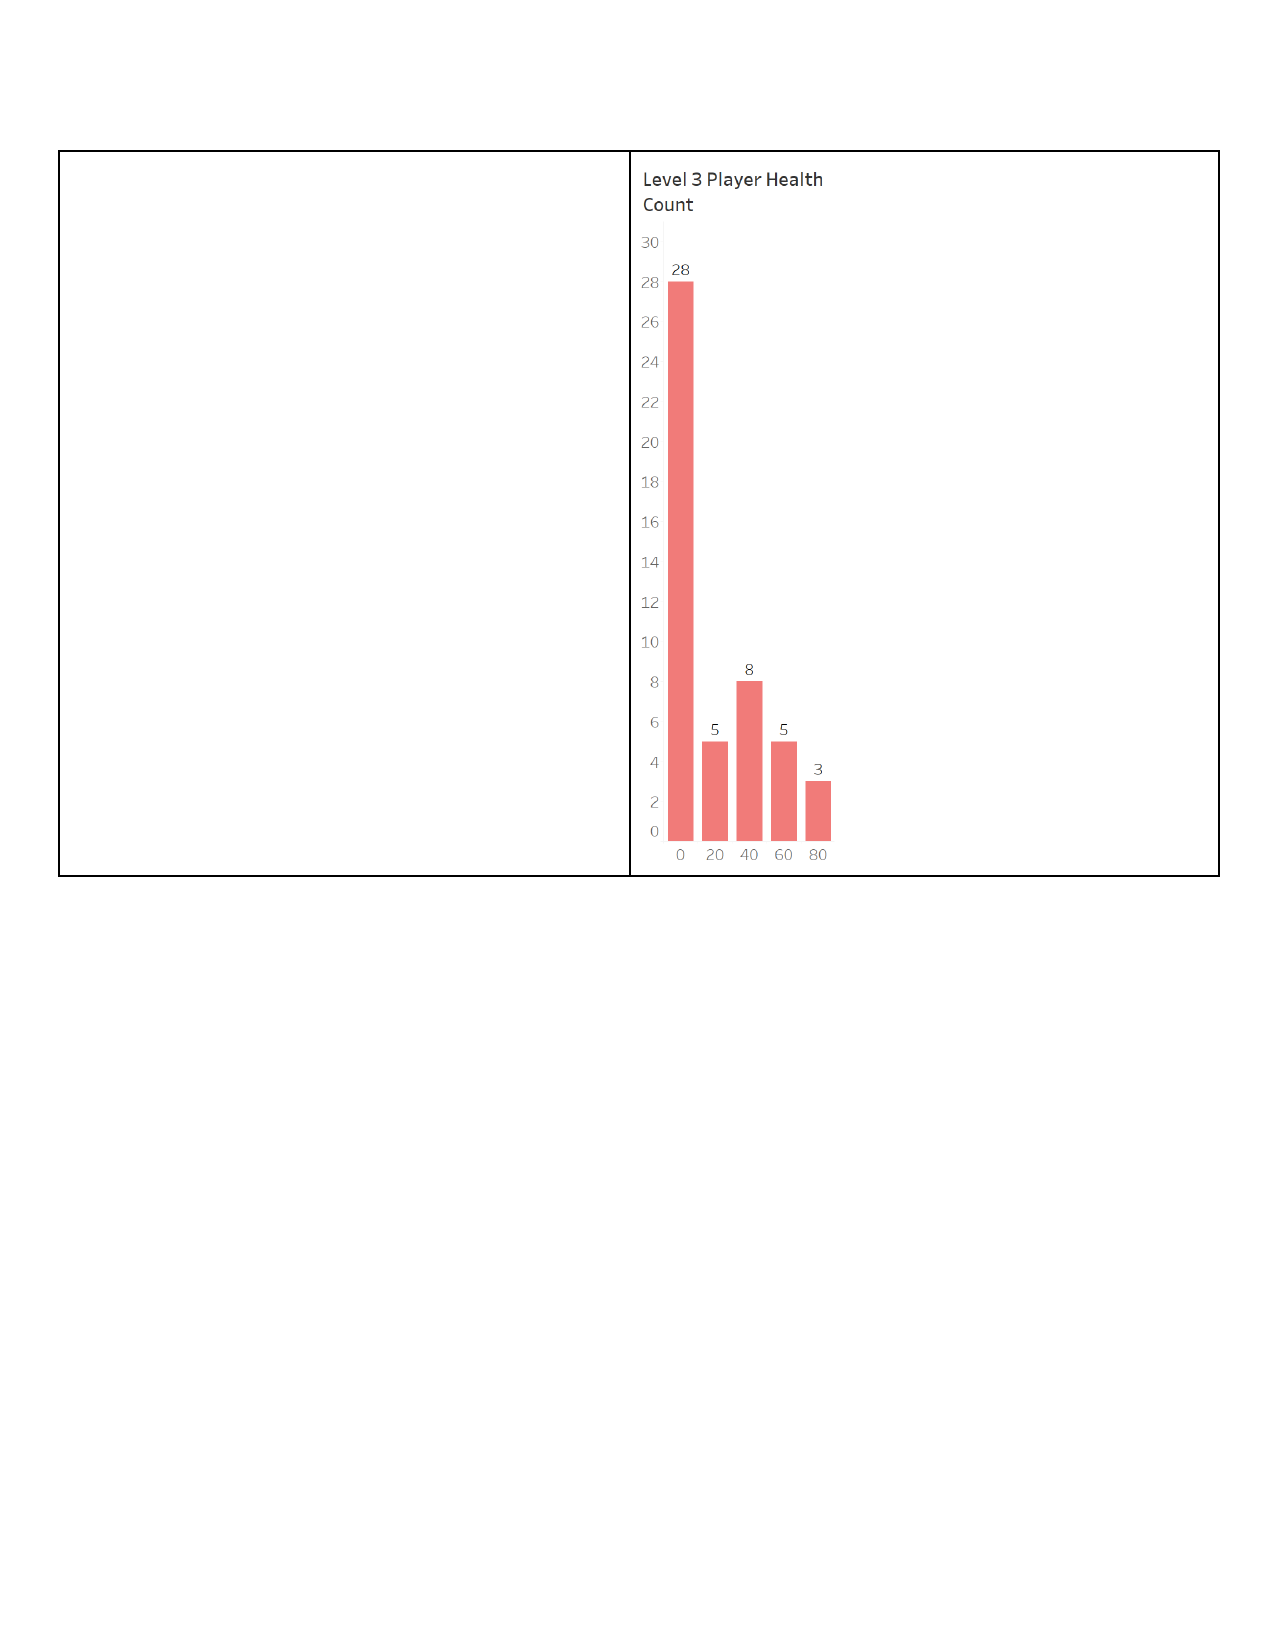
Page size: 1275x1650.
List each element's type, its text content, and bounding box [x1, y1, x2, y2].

table_cell We chose this graph because it shows how much health remains when the game is completed. This would tell us whether or not we made the boss attack too hard to be dodged [60, 152, 629, 874]
table_cell [631, 152, 1218, 874]
picture [640, 162, 835, 865]
